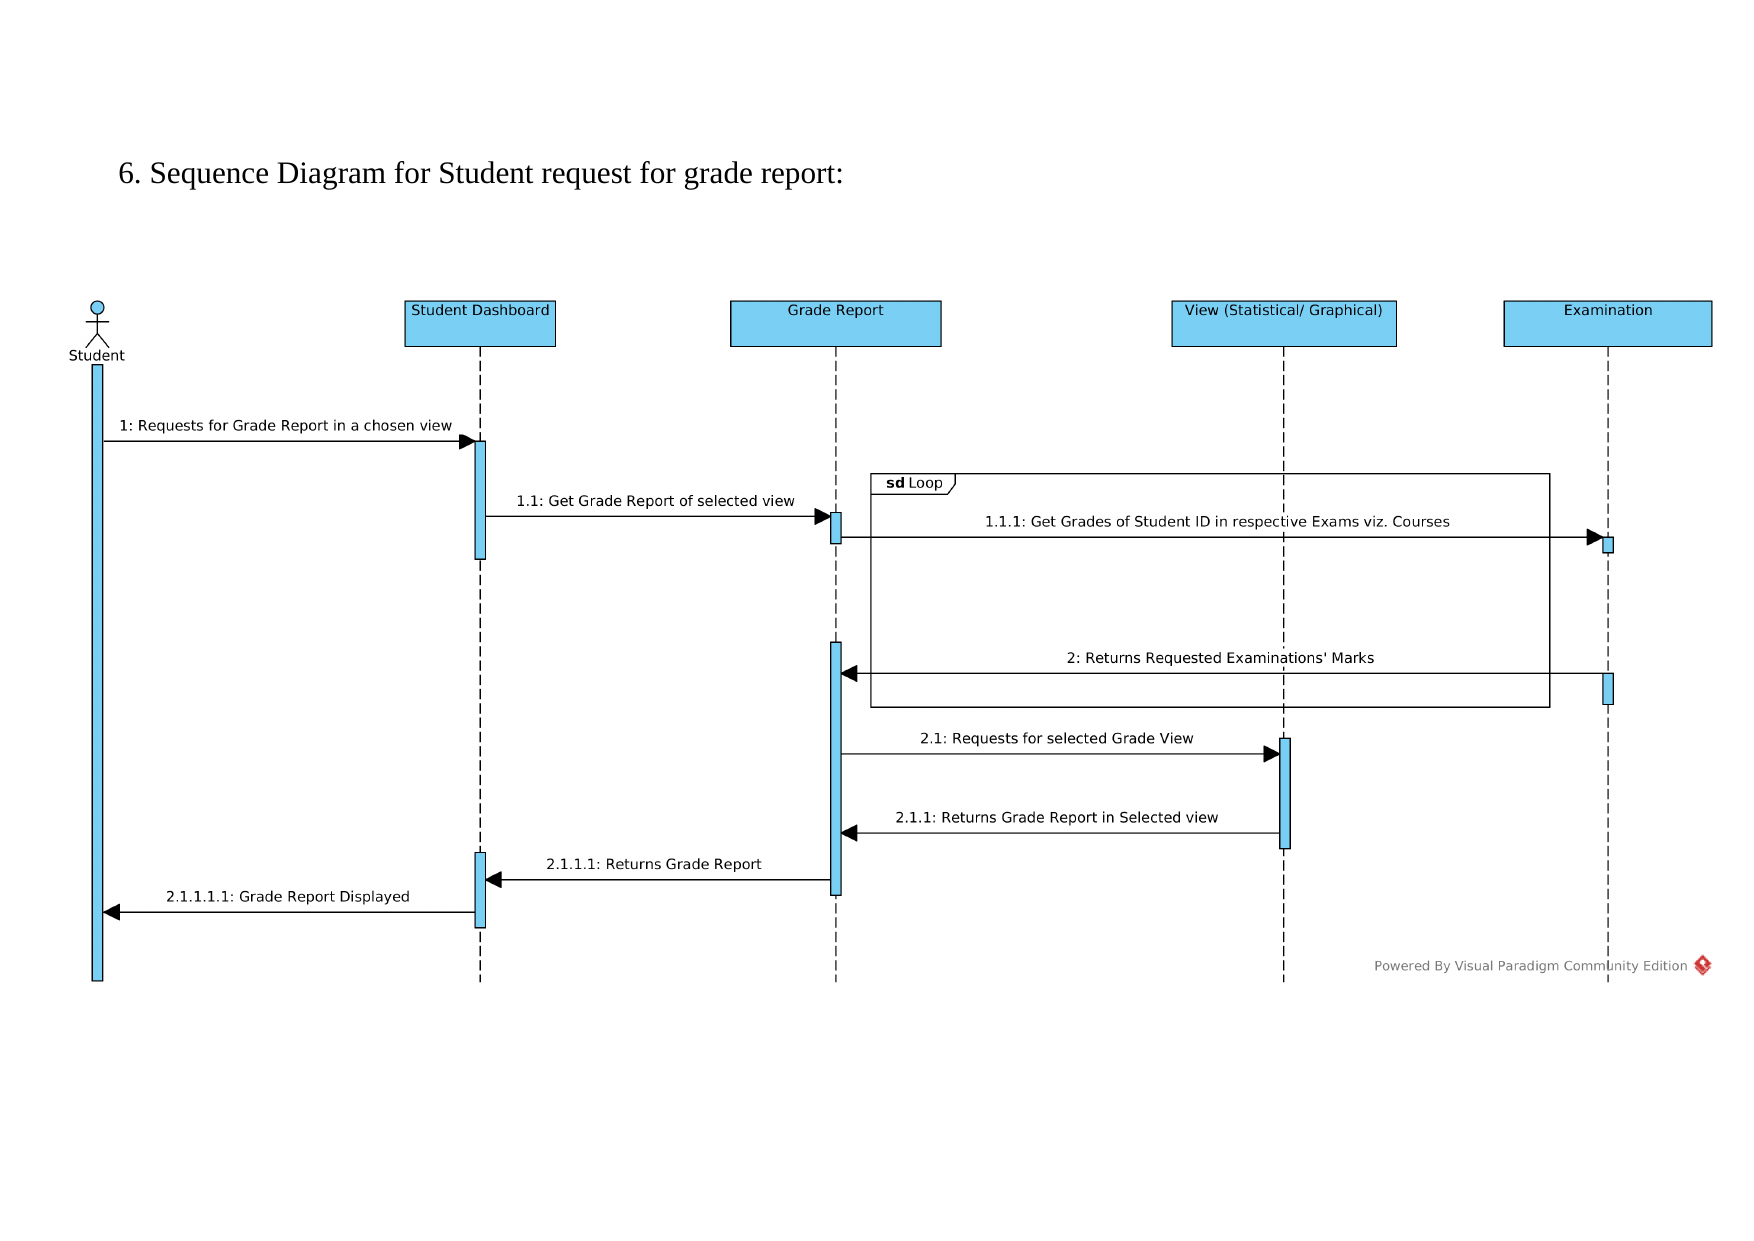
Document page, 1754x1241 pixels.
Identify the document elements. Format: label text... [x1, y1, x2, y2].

text 6. Sequence Diagram for Student request for grade report: [118, 154, 1636, 190]
picture [23, 298, 1718, 987]
